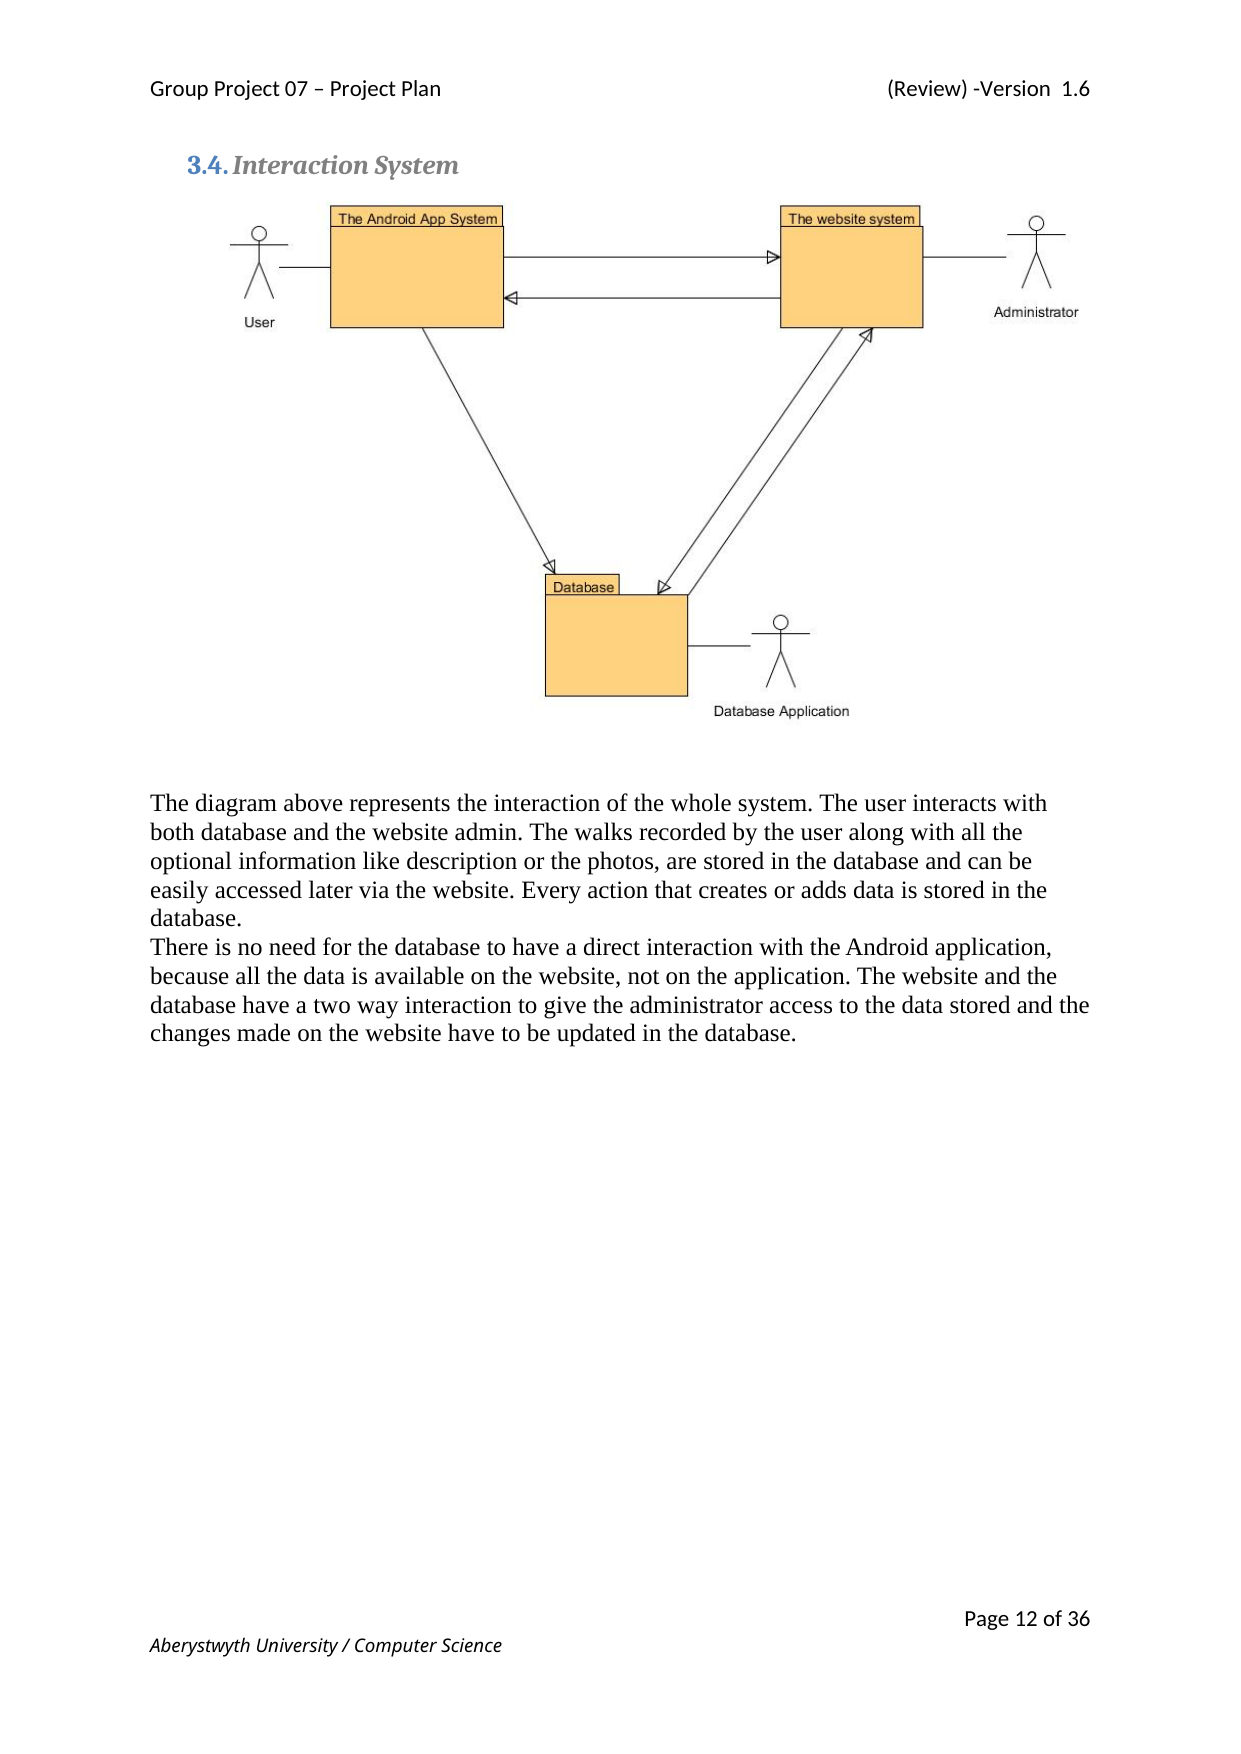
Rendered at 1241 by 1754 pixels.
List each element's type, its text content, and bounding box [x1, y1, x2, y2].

subtitle Interaction System [187, 150, 1090, 181]
text There is no need for the database to have a direct interaction with the Android application, because all the data is available on the website, not on the application. The website and the database have a two way interaction to give the administrator access to the data stored and the changes made on the website have to be updated in the database. [150, 932, 1090, 1047]
text The diagram above represents the interaction of the whole system. The user interacts with both database and the website admin. The walks recorded by the user along with all the optional information like description or the photos, are stored in the database and can be easily accessed later via the website. Every action that creates or adds data is stored in the database. [150, 788, 1090, 932]
